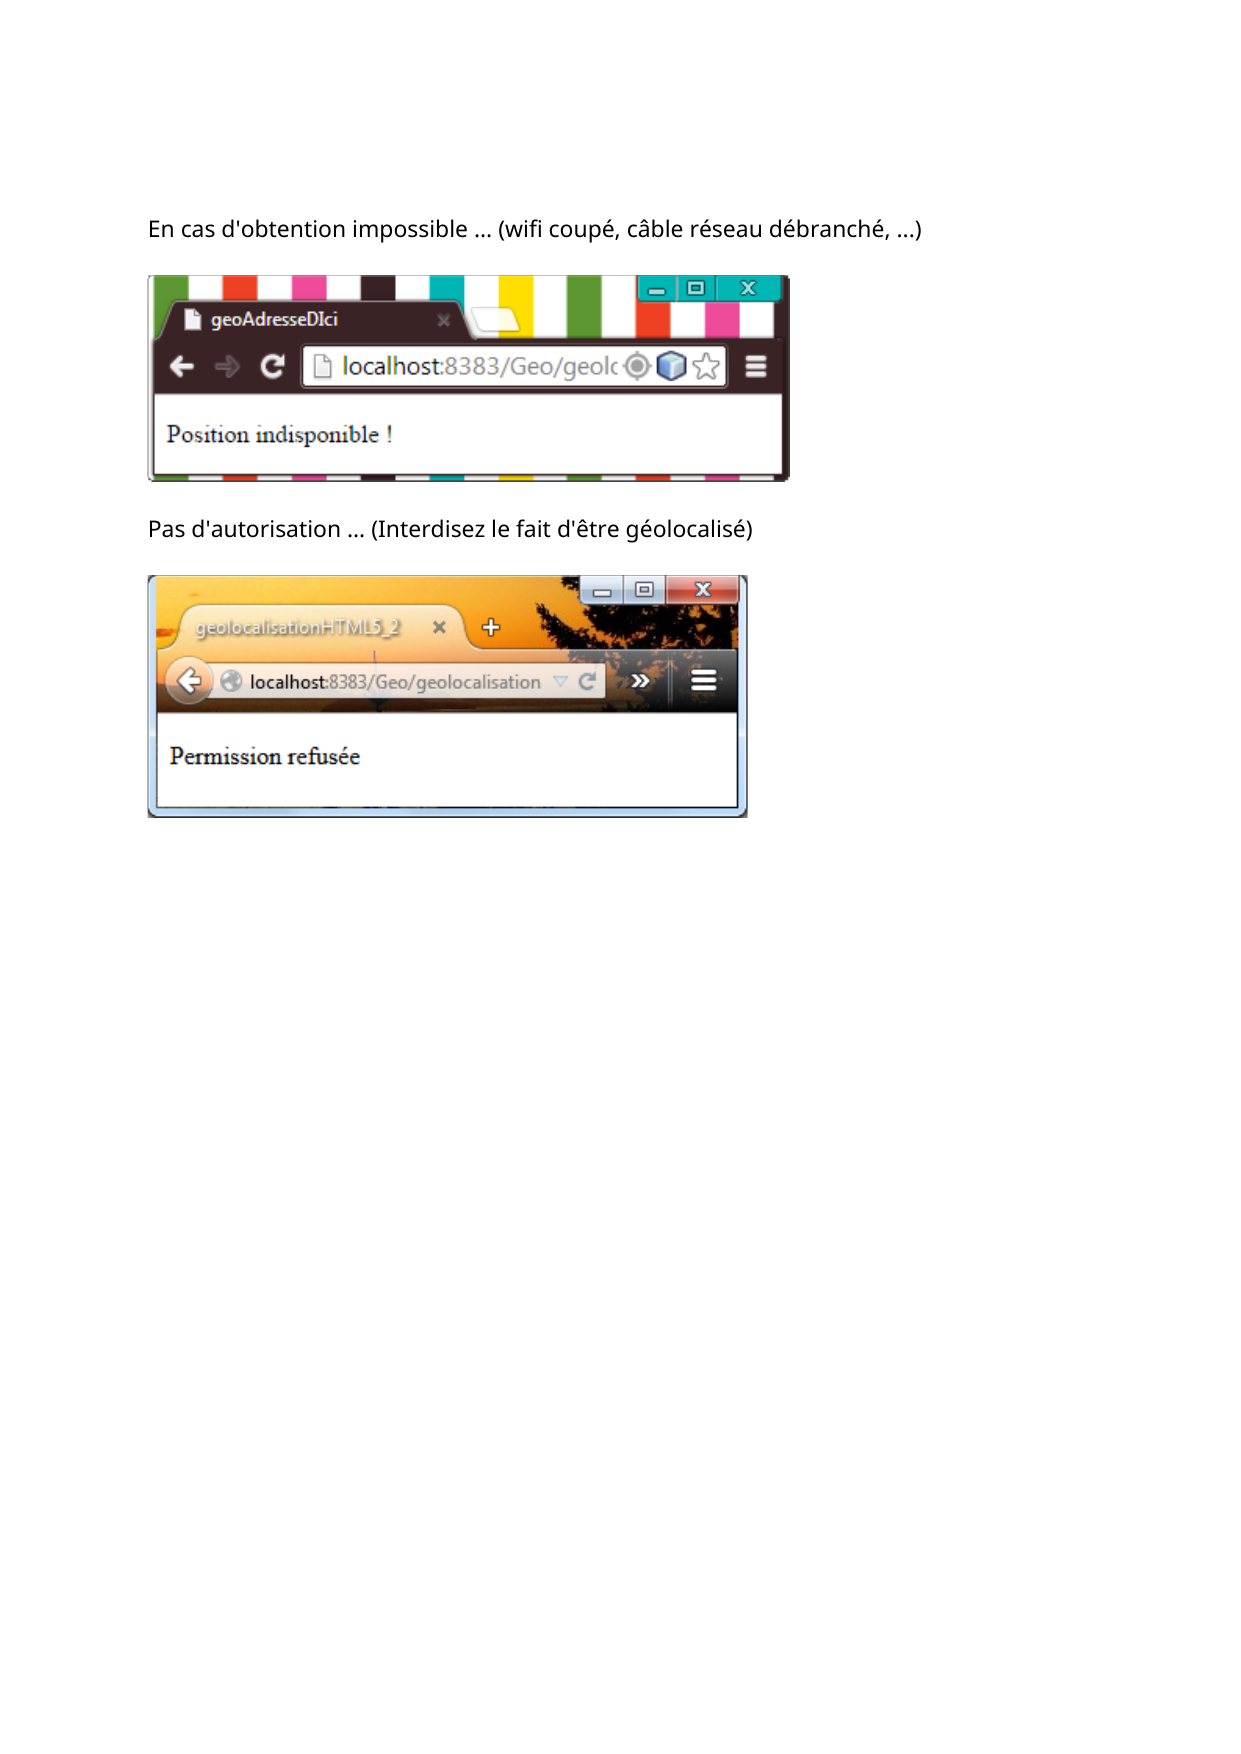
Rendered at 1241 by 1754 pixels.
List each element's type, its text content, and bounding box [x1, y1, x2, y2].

text En cas d'obtention impossible … (wifi coupé, câble réseau débranché, ...) [148, 212, 1092, 244]
picture [147, 275, 790, 482]
picture [147, 575, 748, 818]
text Pas d'autorisation … (Interdisez le fait d'être géolocalisé) [148, 512, 1092, 544]
